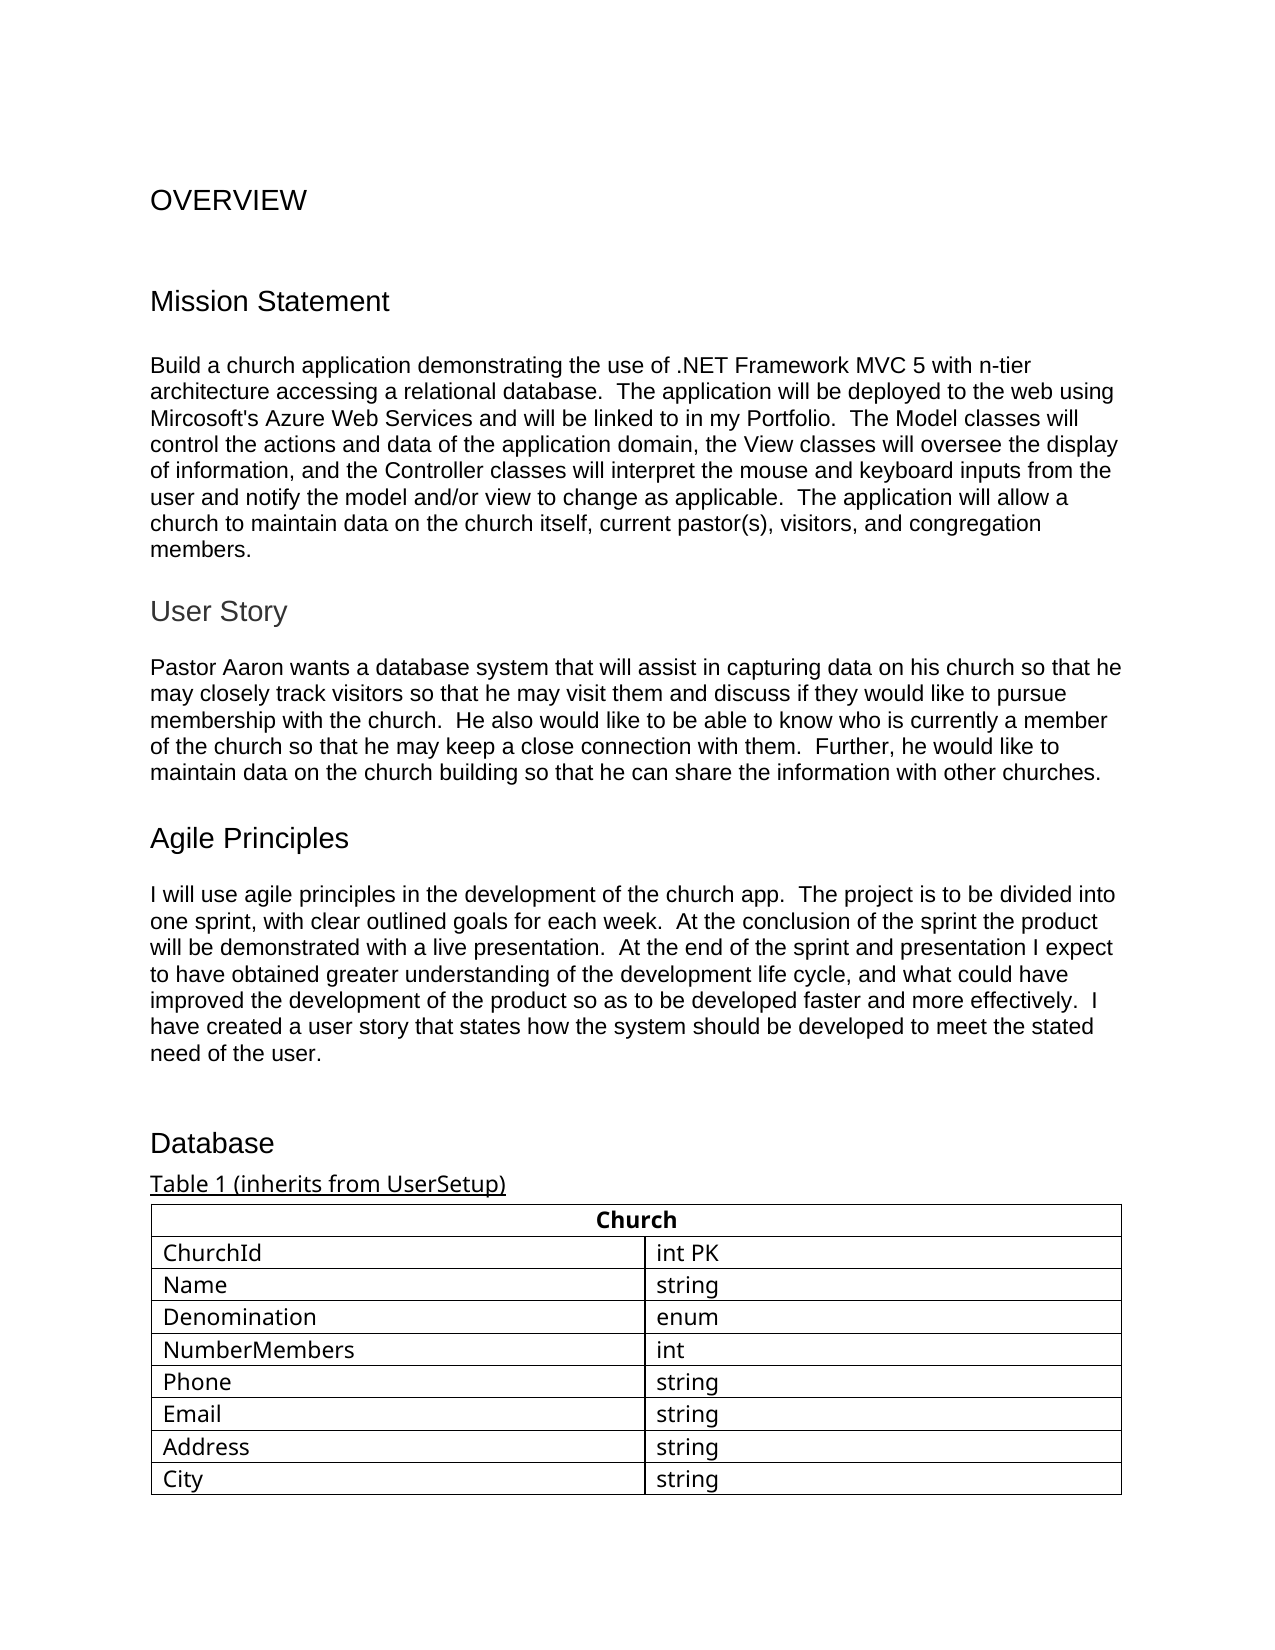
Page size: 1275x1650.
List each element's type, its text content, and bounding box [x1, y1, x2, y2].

table_cell City [634, 1463, 644, 1494]
table_cell string [1110, 1398, 1121, 1429]
table_cell string [646, 1463, 656, 1494]
table_cell int PK [1110, 1237, 1121, 1268]
text Pastor Aaron wants a database system that will assist in capturing data on his church so that he may closely track visitors so that he may visit them and discuss if they would like to pursue membership with the church. He also would like to be able to know who is currently a member of the church so that he may keep a close connection with them. Further, he would like to maintain data on the church building so that he can share the information with other churches. [150, 654, 1125, 786]
table_cell string [646, 1431, 656, 1462]
table_cell string [646, 1366, 656, 1397]
text Table 1 (inherits from UserSetup) [150, 1167, 1125, 1199]
table_cell ChurchId [634, 1237, 644, 1268]
text Build a church application demonstrating the use of .NET Framework MVC 5 with n-tier architecture accessing a relational database. The application will be deployed to the web using Mircosoft's Azure Web Services and will be linked to in my Portfolio. The Model classes will control the actions and data of the application domain, the View classes will oversee the display of information, and the Controller classes will interpret the mouse and keyboard inputs from the user and notify the model and/or view to change as applicable. The application will allow a church to maintain data on the church itself, current pastor(s), visitors, and congregation members. [150, 352, 1125, 563]
table_header Church [152, 1205, 163, 1236]
table_cell enum [646, 1301, 656, 1333]
table_cell string [646, 1269, 656, 1300]
table_header Church [1110, 1205, 1121, 1236]
text User Story [150, 592, 1125, 627]
table_cell enum [1110, 1301, 1121, 1333]
table_cell int PK [646, 1237, 656, 1268]
table_cell Address [634, 1431, 644, 1462]
table_cell string [1110, 1463, 1121, 1494]
text I will use agile principles in the development of the church app. The project is to be divided into one sprint, with clear outlined goals for each week. At the conclusion of the sprint the product will be demonstrated with a live presentation. At the end of the sprint and presentation I expect to have obtained greater understanding of the development life cycle, and what could have improved the development of the product so as to be developed faster and more effectively. I have created a user story that states how the system should be developed to meet the stated need of the user. [150, 881, 1125, 1066]
table_cell Address [152, 1431, 163, 1462]
table_cell City [152, 1463, 163, 1494]
text Agile Principles [150, 822, 1125, 855]
table_cell Email [152, 1398, 163, 1429]
table_cell string [1110, 1269, 1121, 1300]
table_cell Name [152, 1269, 163, 1300]
table_cell Denomination [634, 1301, 644, 1333]
subtitle OVERVIEW [150, 183, 1125, 250]
table_cell NumberMembers [152, 1334, 163, 1365]
table_cell Denomination [152, 1301, 163, 1333]
table_cell string [1110, 1431, 1121, 1462]
table_cell int [646, 1334, 656, 1365]
subtitle Mission Statement [150, 284, 1125, 317]
table_cell string [646, 1398, 656, 1429]
table_cell int [1110, 1334, 1121, 1365]
table_cell Name [634, 1269, 644, 1300]
table_cell NumberMembers [634, 1334, 644, 1365]
subtitle Database [150, 1126, 1125, 1159]
table_cell string [1110, 1366, 1121, 1397]
table_cell Phone [634, 1366, 644, 1397]
table_cell Phone [152, 1366, 163, 1397]
table_cell Email [634, 1398, 644, 1429]
table_cell ChurchId [152, 1237, 163, 1268]
